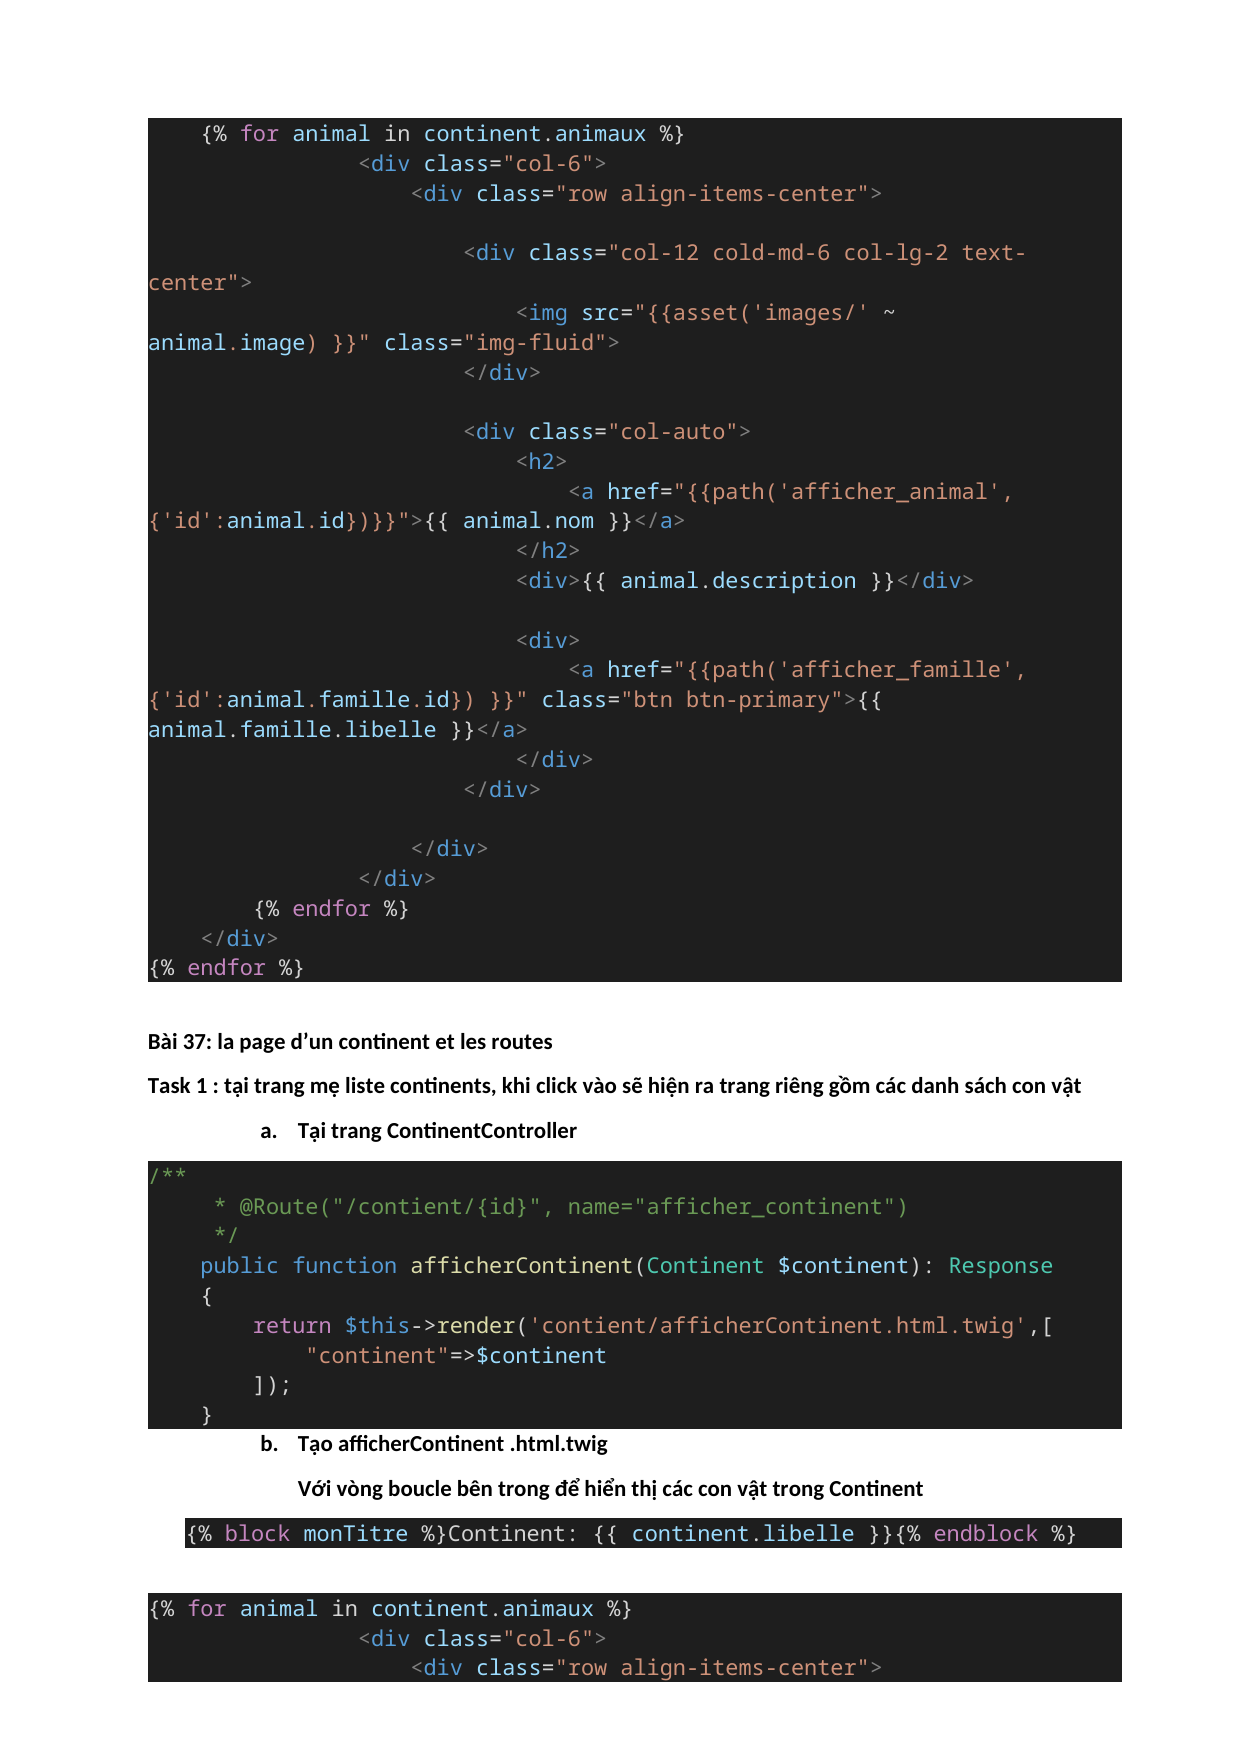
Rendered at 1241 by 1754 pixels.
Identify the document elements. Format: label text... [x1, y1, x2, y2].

text <div class="col-6"> [148, 1623, 1122, 1652]
text return $this->render('contient/afficherContinent.html.twig',[ [148, 1310, 1122, 1339]
text <div class="col-12 cold-md-6 col-lg-2 text-center"> [148, 237, 1122, 297]
text <div class="row align-items-center"> [148, 1652, 1122, 1682]
text </div> [148, 863, 1122, 893]
text * @Route("/contient/{id}", name="afficher_continent") [148, 1191, 1122, 1220]
text <div>{{ animal.description }}</div> [148, 565, 1122, 595]
text <img src="{{asset('images/' ~ animal.image) }}" class="img-fluid"> [148, 297, 1122, 356]
list Tại trang ContinentController [260, 1116, 1122, 1144]
text </div> [148, 922, 1122, 952]
text } [148, 1399, 1122, 1429]
text public function afficherContinent(Continent $continent): Response [148, 1250, 1122, 1280]
text Task 1 : tại trang mẹ liste continents, khi click vào sẽ hiện ra trang riêng gồm các danh sách con vật [148, 1071, 1122, 1099]
text ]); [148, 1369, 1122, 1399]
text */ [148, 1220, 1122, 1250]
text </div> [148, 744, 1122, 773]
text </div> [148, 833, 1122, 863]
text "continent"=>$continent [148, 1339, 1122, 1369]
list {% block monTitre %}Continent: {{ continent.libelle }}{% endblock %} [185, 1518, 1122, 1548]
text <a href="{{path('afficher_animal',{'id':animal.id})}}">{{ animal.nom }}</a> [148, 476, 1122, 535]
text /** [148, 1161, 1122, 1191]
text <h2> [148, 446, 1122, 476]
text <div class="col-auto"> [148, 416, 1122, 446]
list Tạo afficherContinent .html.twig [260, 1429, 1122, 1457]
list Với vòng boucle bên trong để hiển thị các con vật trong Continent [298, 1474, 1122, 1502]
text <div class="col-6"> [148, 148, 1122, 178]
text { [148, 1280, 1122, 1310]
text <div class="row align-items-center"> [148, 178, 1122, 207]
text <div> [148, 624, 1122, 654]
text </h2> [148, 535, 1122, 565]
text {% endfor %} [148, 893, 1122, 922]
text {% for animal in continent.animaux %} [148, 1593, 1122, 1623]
text {% endfor %} [148, 952, 1122, 982]
text Bài 37: la page d’un continent et les routes [148, 1027, 1122, 1055]
text <a href="{{path('afficher_famille',{'id':animal.famille.id}) }}" class="btn btn-primary">{{ animal.famille.libelle }}</a> [148, 654, 1122, 744]
text {% for animal in continent.animaux %} [148, 118, 1122, 148]
text </div> [148, 356, 1122, 386]
text </div> [148, 773, 1122, 803]
